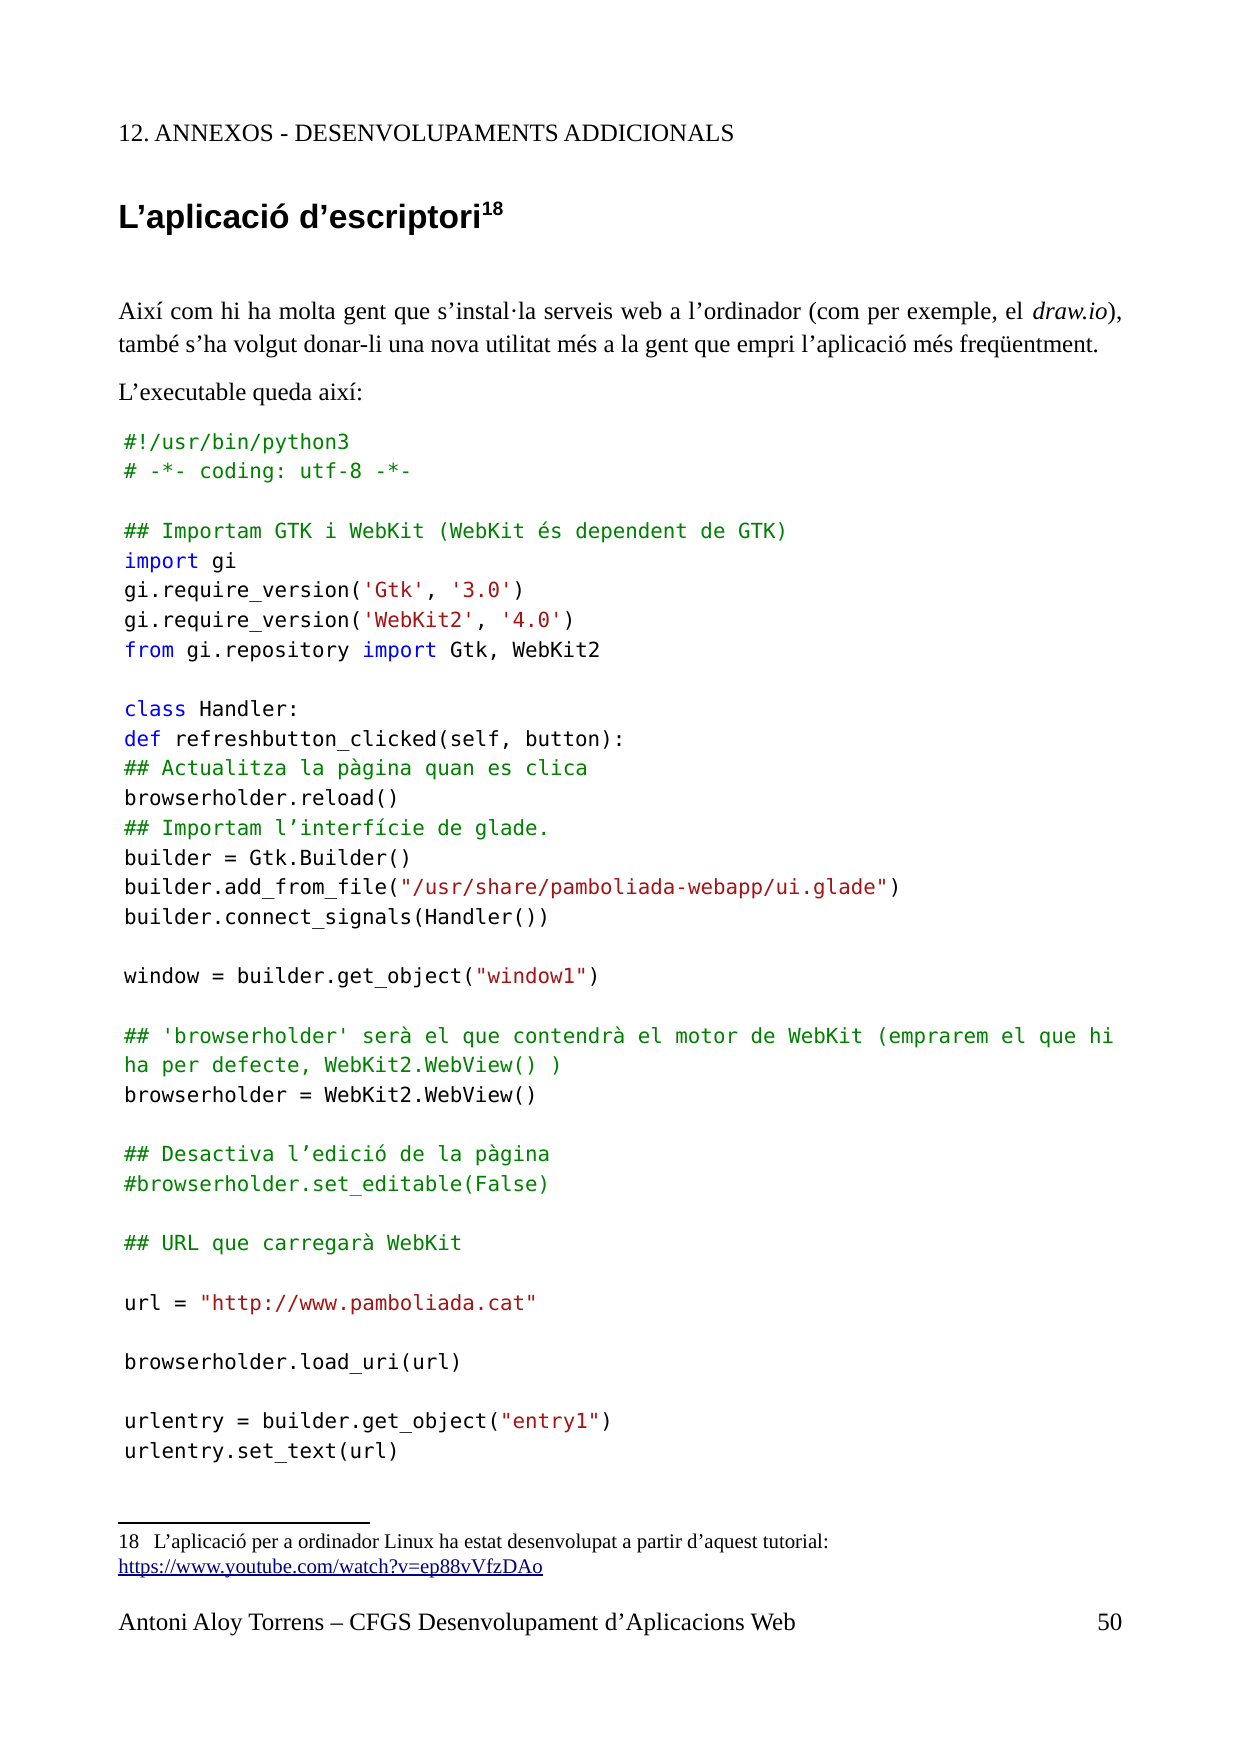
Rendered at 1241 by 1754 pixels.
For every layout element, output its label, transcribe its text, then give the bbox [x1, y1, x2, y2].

text https://www.youtube.com/watch?v=ep88vVfzDAo [118, 1553, 1122, 1578]
subtitle L’aplicació d’escriptori [118, 197, 1122, 236]
text L’executable queda així: [118, 377, 1122, 405]
table_header #!/usr/bin/python3 # -*- coding: utf-8 -*- ## Importam GTK i WebKit (WebKit és dependent de GTK) import gi gi.require_version('Gtk', '3.0') gi.require_version('WebKit2', '4.0') from gi.repository import Gtk, WebKit2 class Handler: def refreshbutton_clicked(self, button): ## Actualitza la pàgina quan es clica browserholder.reload() ## Importam l’interfície de glade. builder = Gtk.Builder() builder.add_from_file("/usr/share/pamboliada-webapp/ui.glade") builder.connect_signals(Handler()) window = builder.get_object("window1") ## 'browserholder' serà el que contendrà el motor de WebKit (emprarem el que hi ha per defecte, WebKit2.WebView() ) browserholder = WebKit2.WebView() ## Desactiva l’edició de la pàgina #browserholder.set_editable(False) ## URL que carregarà WebKit url = "http://www.pamboliada.cat" browserholder.load_uri(url) urlentry = builder.get_object("entry1") urlentry.set_text(url) [118, 424, 1122, 1499]
text L’aplicació per a ordinador Linux ha estat desenvolupat a partir d’aquest tutorial: [118, 1529, 1122, 1553]
text Així com hi ha molta gent que s’instal·la serveis web a l’ordinador (com per exemple, el draw.io), també s’ha volgut donar-li una nova utilitat més a la gent que empri l’aplicació més freqüentment. [118, 296, 1122, 358]
